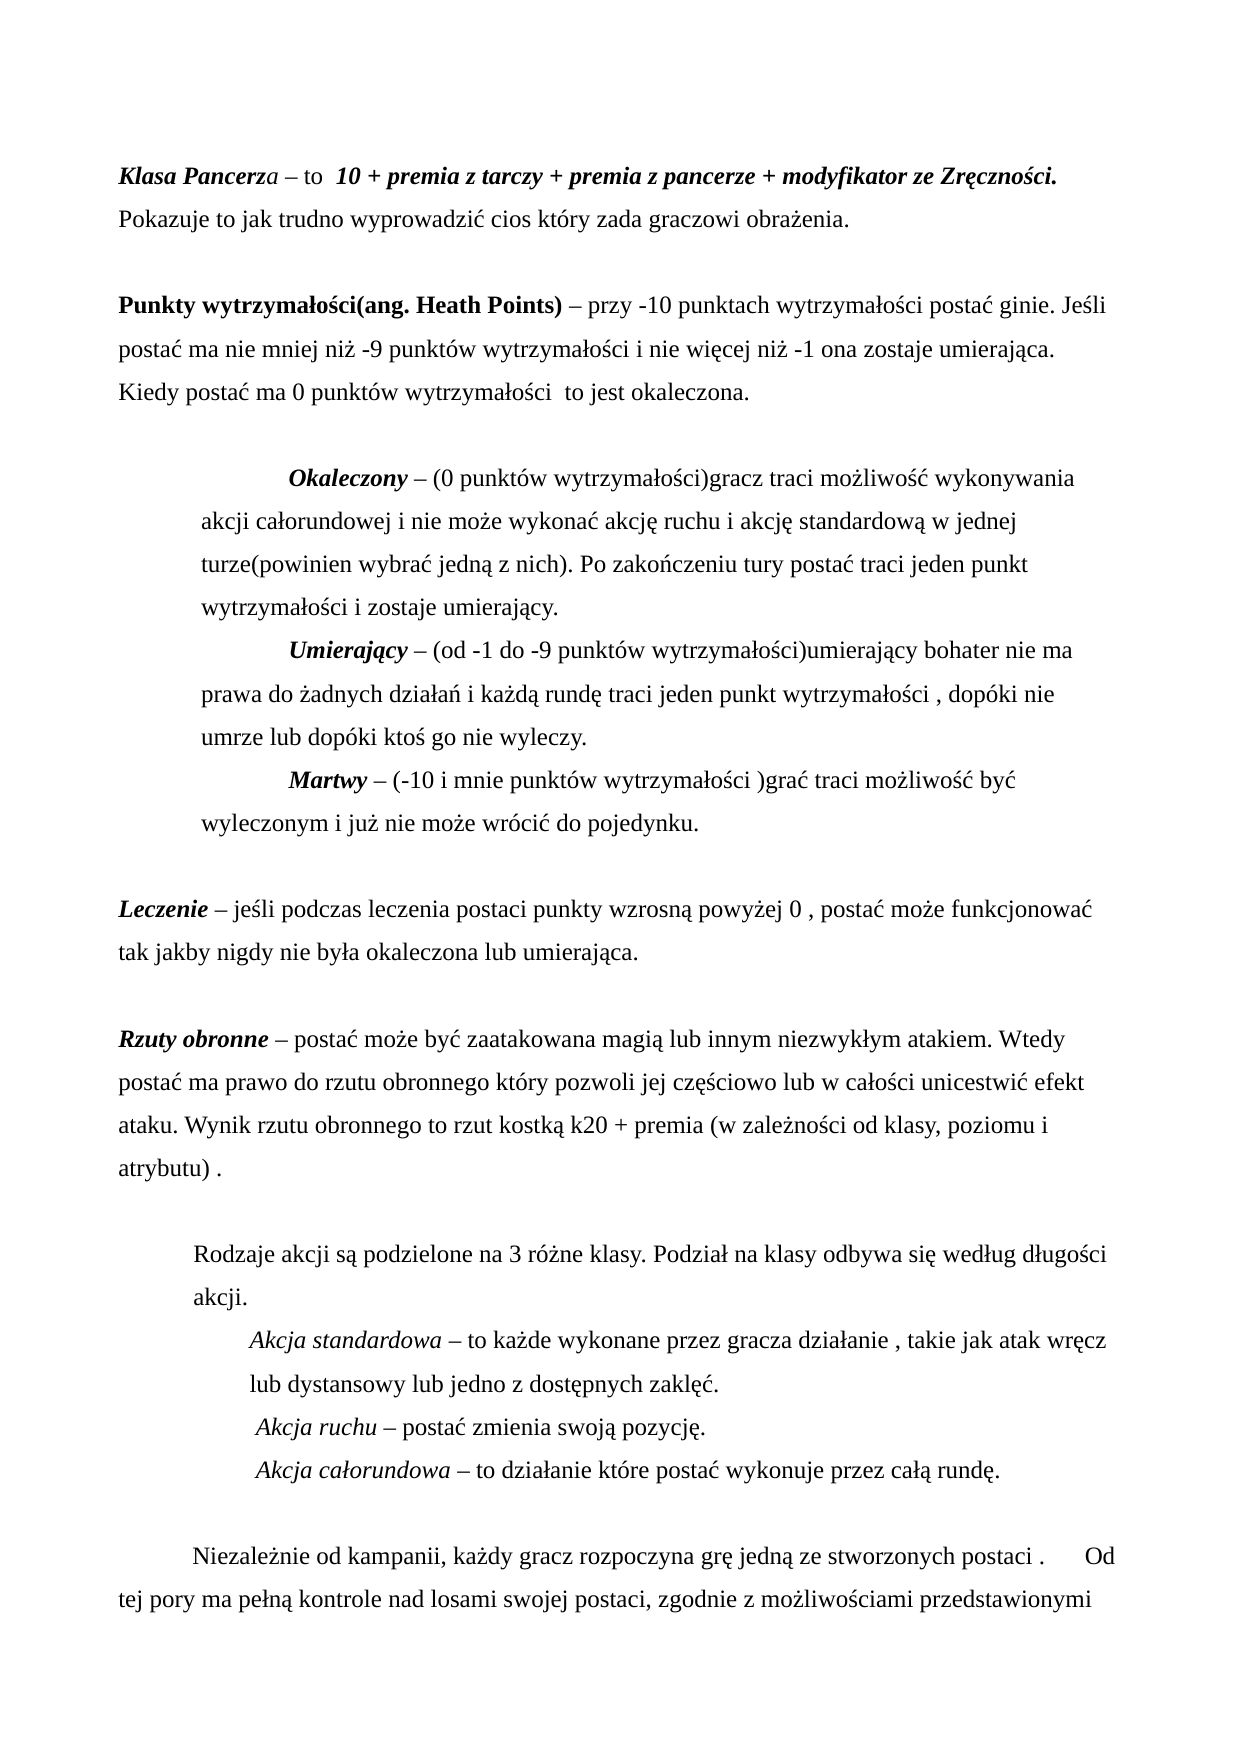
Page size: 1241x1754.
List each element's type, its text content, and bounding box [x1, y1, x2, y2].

text Leczenie – jeśli podczas leczenia postaci punkty wzrosną powyżej 0 , postać może funkcjonować tak jakby nigdy nie była okaleczona lub umierająca. [118, 894, 1122, 966]
text Akcja standardowa – to każde wykonane przez gracza działanie , takie jak atak wręcz lub dystansowy lub jedno z dostępnych zaklęć. [249, 1326, 1122, 1397]
text Rzuty obronne – postać może być zaatakowana magią lub innym niezwykłym atakiem. Wtedy postać ma prawo do rzutu obronnego który pozwoli jej częściowo lub w całości unicestwić efekt ataku. Wynik rzutu obronnego to rzut kostką k20 + premia (w zależności od klasy, poziomu i atrybutu) . [118, 1024, 1122, 1182]
text Rodzaje akcji są podzielone na 3 różne klasy. Podział na klasy odbywa się według długości akcji. [193, 1239, 1122, 1311]
text Klasa Pancerza – to 10 + premia z tarczy + premia z pancerze + modyfikator ze Zręczności. Pokazuje to jak trudno wyprowadzić cios który zada graczowi obrażenia. [118, 161, 1122, 233]
text Punkty wytrzymałości(ang. Heath Points) – przy -10 punktach wytrzymałości postać ginie. Jeśli postać ma nie mniej niż -9 punktów wytrzymałości i nie więcej niż -1 ona zostaje umierająca. Kiedy postać ma 0 punktów wytrzymałości to jest okaleczona. [118, 291, 1122, 406]
text Okaleczony – (0 punktów wytrzymałości)gracz traci możliwość wykonywania akcji całorundowej i nie może wykonać akcję ruchu i akcję standardową w jednej turze(powinien wybrać jedną z nich). Po zakończeniu tury postać traci jeden punkt wytrzymałości i zostaje umierający. [201, 463, 1122, 621]
text Akcja ruchu – postać zmienia swoją pozycję. Akcja całorundowa – to działanie które postać wykonuje przez całą rundę. [249, 1412, 1122, 1484]
text Martwy – (-10 i mnie punktów wytrzymałości )grać traci możliwość być wyleczonym i już nie może wrócić do pojedynku. [201, 765, 1122, 837]
text Niezależnie od kampanii, każdy gracz rozpoczyna grę jedną ze stworzonych postaci . Od tej pory ma pełną kontrole nad losami swojej postaci, zgodnie z możliwościami przedstawionymi [118, 1541, 1122, 1613]
text Umierający – (od -1 do -9 punktów wytrzymałości)umierający bohater nie ma prawa do żadnych działań i każdą rundę traci jeden punkt wytrzymałości , dopóki nie umrze lub dopóki ktoś go nie wyleczy. [201, 636, 1122, 751]
